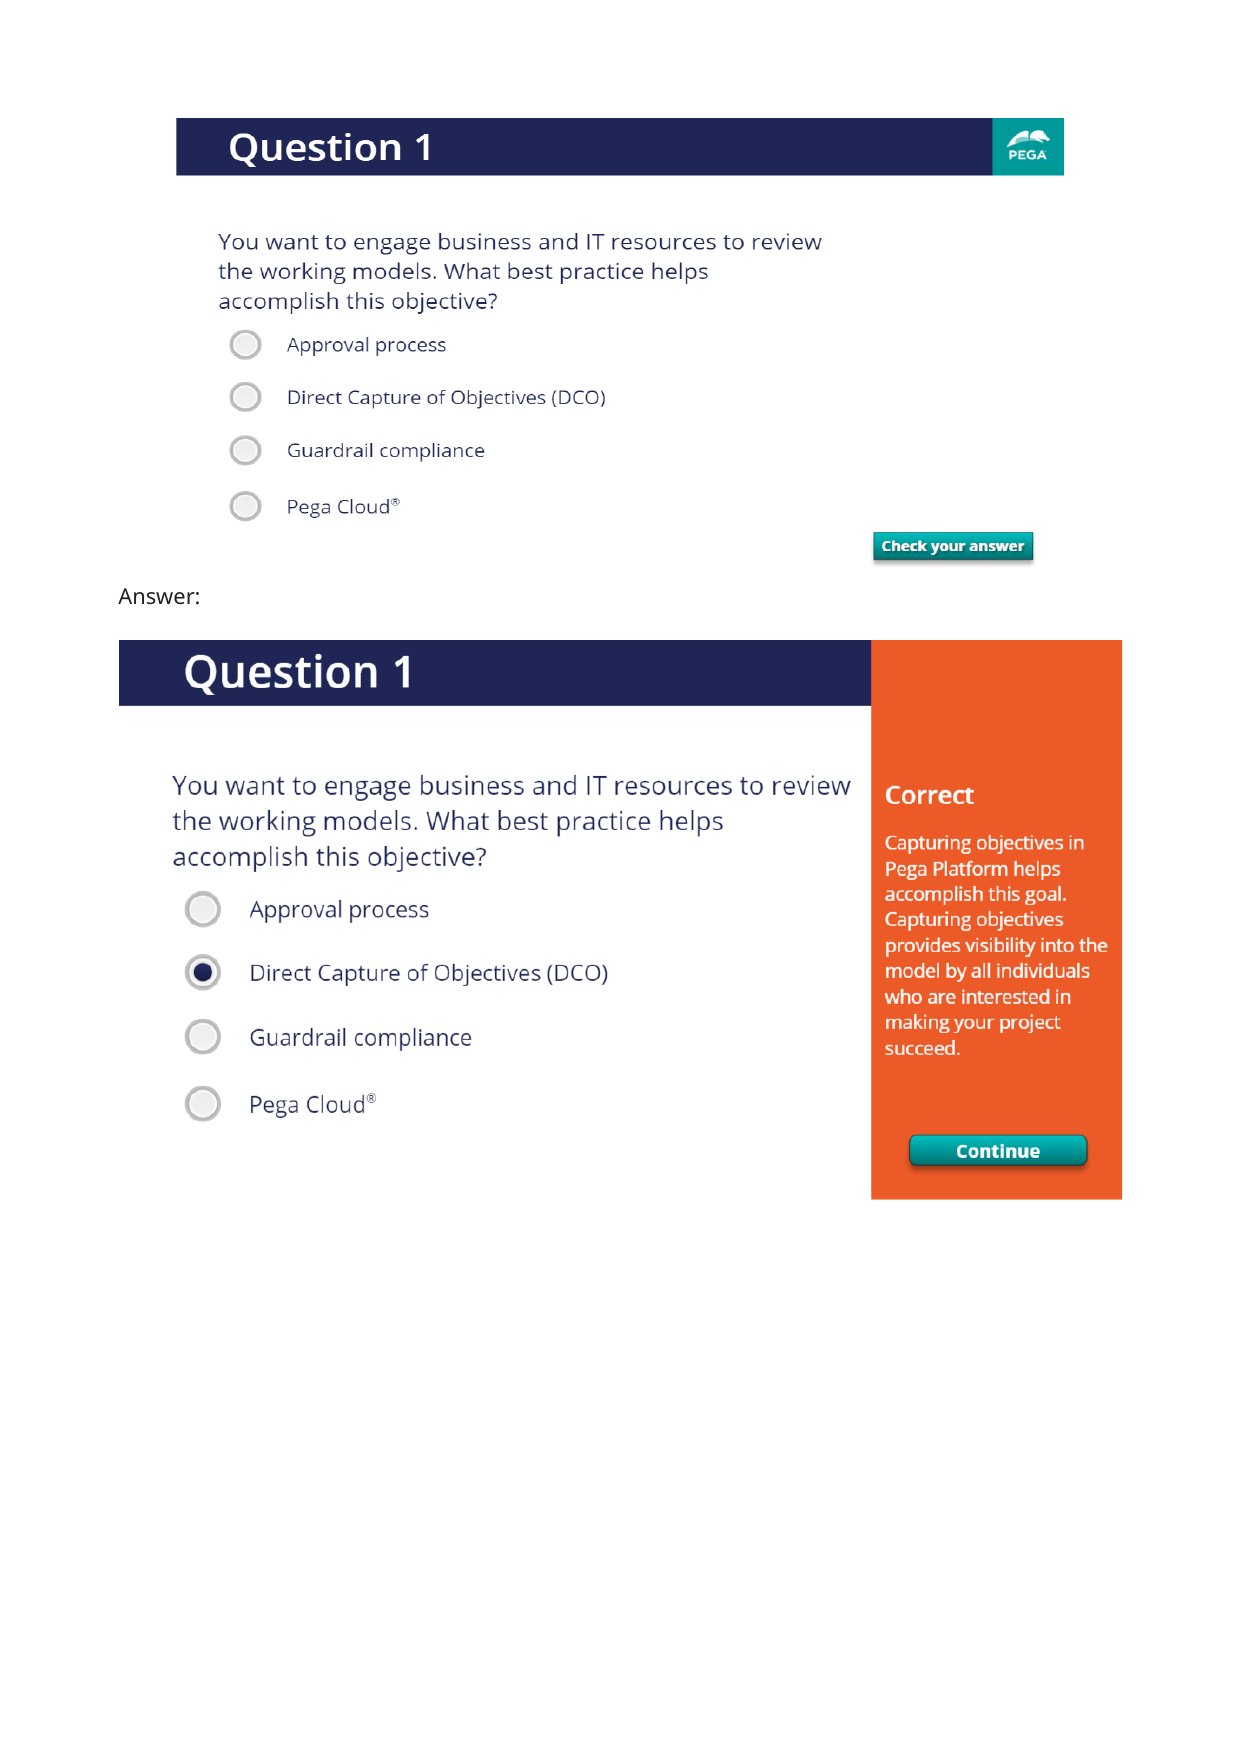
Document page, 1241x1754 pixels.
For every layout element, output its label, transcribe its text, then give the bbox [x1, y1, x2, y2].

text Answer: [118, 118, 1122, 610]
